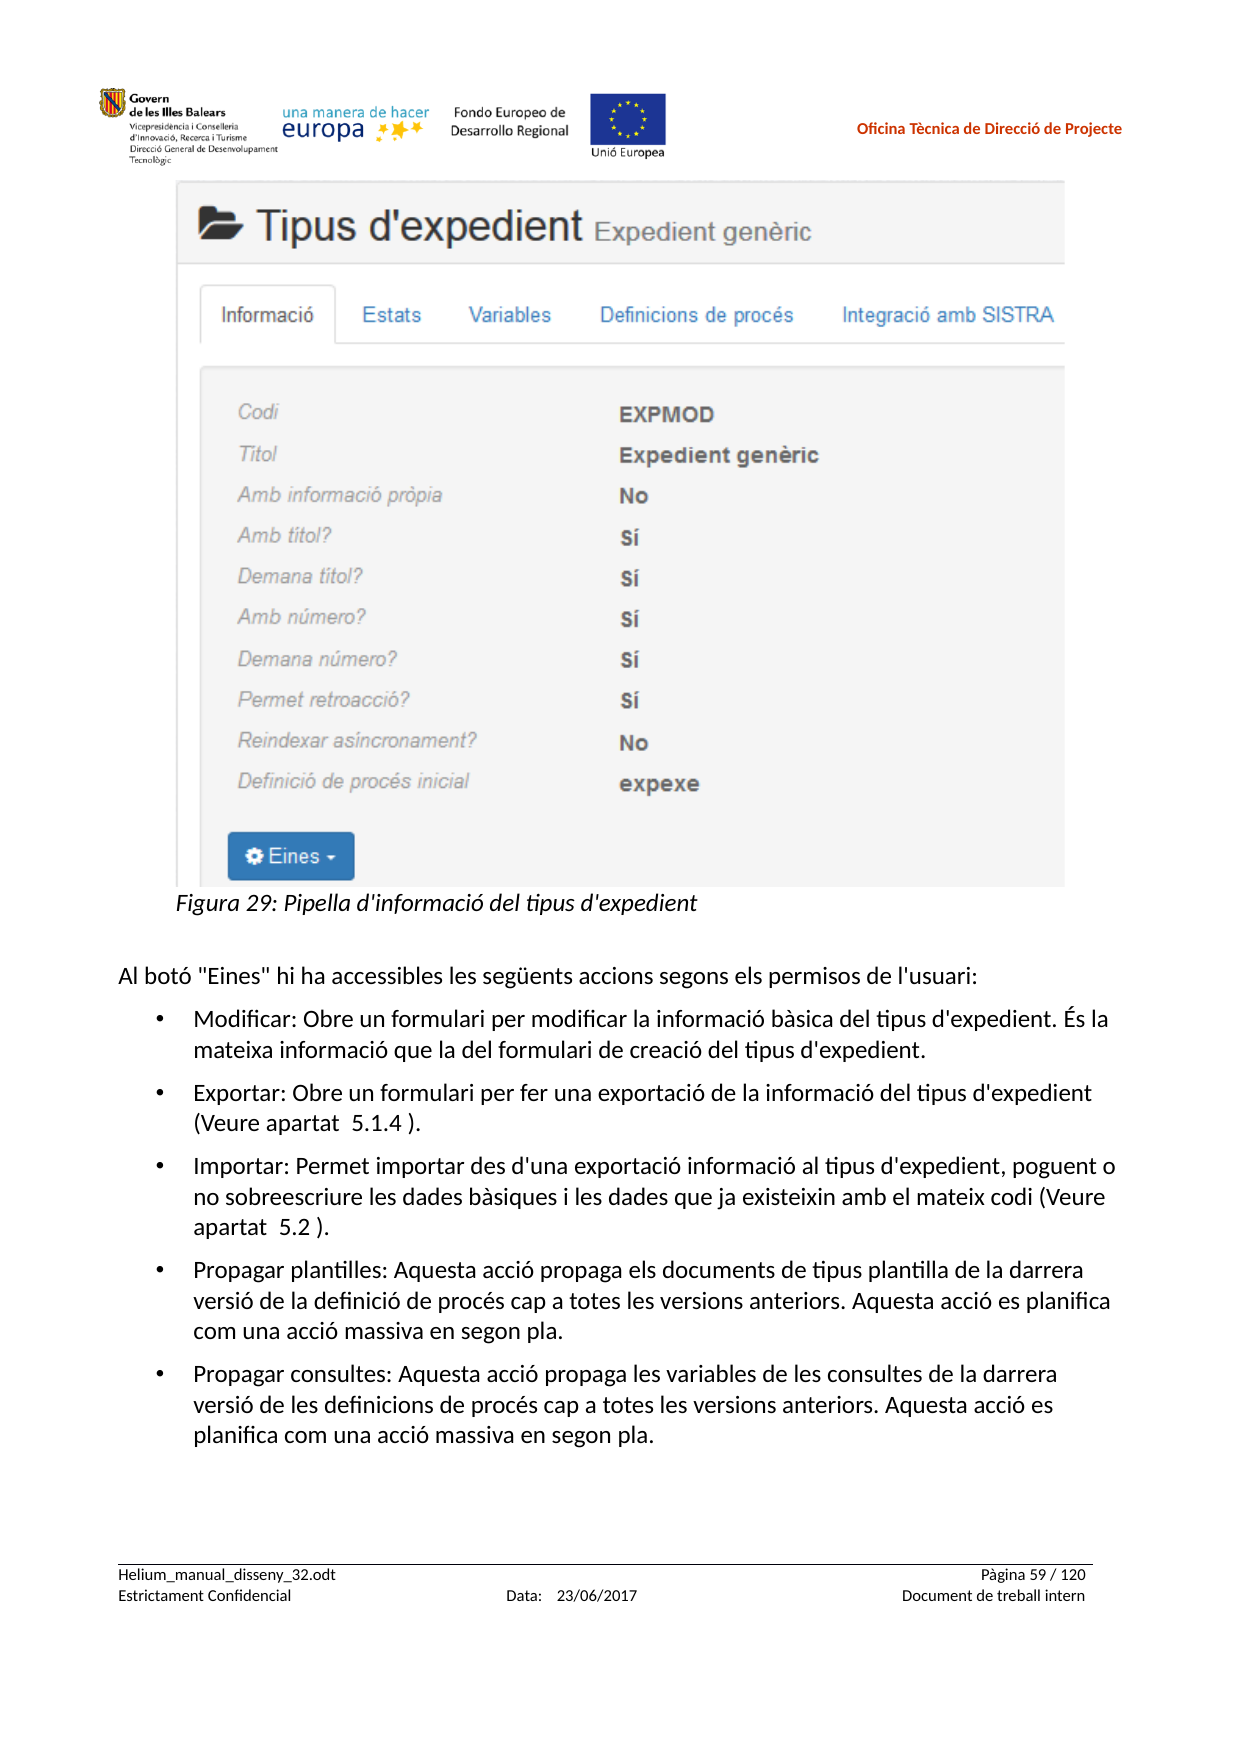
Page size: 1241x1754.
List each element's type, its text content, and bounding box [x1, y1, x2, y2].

list Exportar: Obre un formulari per fer una exportació de la informació del tipus d'expedient (Veure apartat 5.1.4). [156, 1077, 1122, 1138]
text Figura 29: Pipella d'informació del tipus d'expedient [176, 887, 1065, 917]
list Importar: Permet importar des d'una exportació informació al tipus d'expedient, poguent o no sobreescriure les dades bàsiques i les dades que ja existeixin amb el mateix codi (Veure apartat 5.2). [156, 1150, 1122, 1242]
text Al botó "Eines" hi ha accessibles les següents accions segons els permisos de l'usuari: [118, 960, 1122, 991]
list Modificar: Obre un formulari per modificar la informació bàsica del tipus d'expedient. És la mateixa informació que la del formulari de creació del tipus d'expedient. [156, 1003, 1122, 1064]
picture [175, 180, 1065, 887]
list Propagar plantilles: Aquesta acció propaga els documents de tipus plantilla de la darrera versió de la definició de procés cap a totes les versions anteriors. Aquesta acció es planifica com una acció massiva en segon pla. [156, 1254, 1122, 1346]
list Propagar consultes: Aquesta acció propaga les variables de les consultes de la darrera versió de les definicions de procés cap a totes les versions anteriors. Aquesta acció es planifica com una acció massiva en segon pla. [156, 1358, 1122, 1450]
picture [99, 87, 668, 166]
